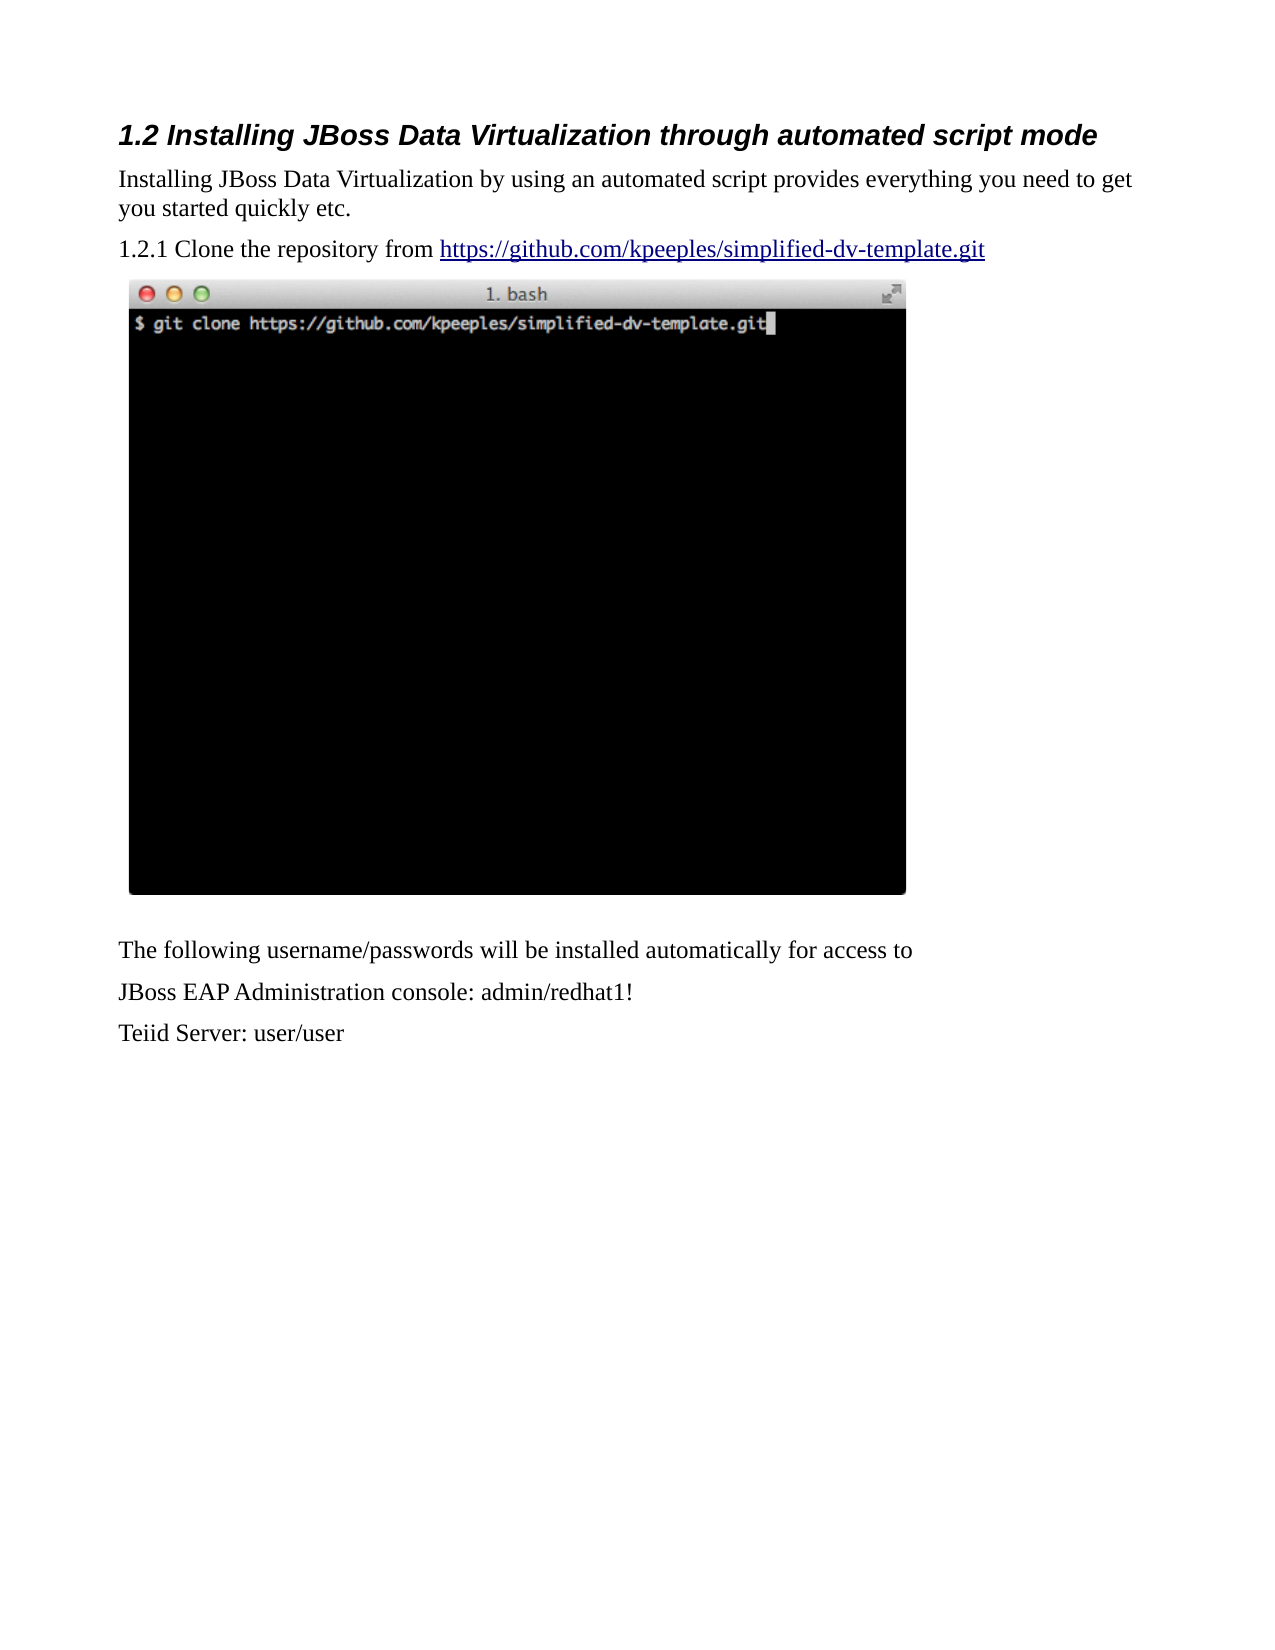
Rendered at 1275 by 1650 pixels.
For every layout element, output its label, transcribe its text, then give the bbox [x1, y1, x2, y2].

text Teiid Server: user/user [118, 1018, 1157, 1047]
text The following username/passwords will be installed automatically for access to [118, 935, 1157, 964]
picture [128, 279, 907, 895]
text JBoss EAP Administration console: admin/redhat1! [118, 977, 1157, 1005]
subtitle 1.2 Installing JBoss Data Virtualization through automated script mode [118, 118, 1157, 152]
text Installing JBoss Data Virtualization by using an automated script provides everything you need to get you started quickly etc. [118, 164, 1157, 222]
text 1.2.1 Clone the repository from https://github.com/kpeeples/simplified-dv-template.git [118, 234, 1157, 263]
